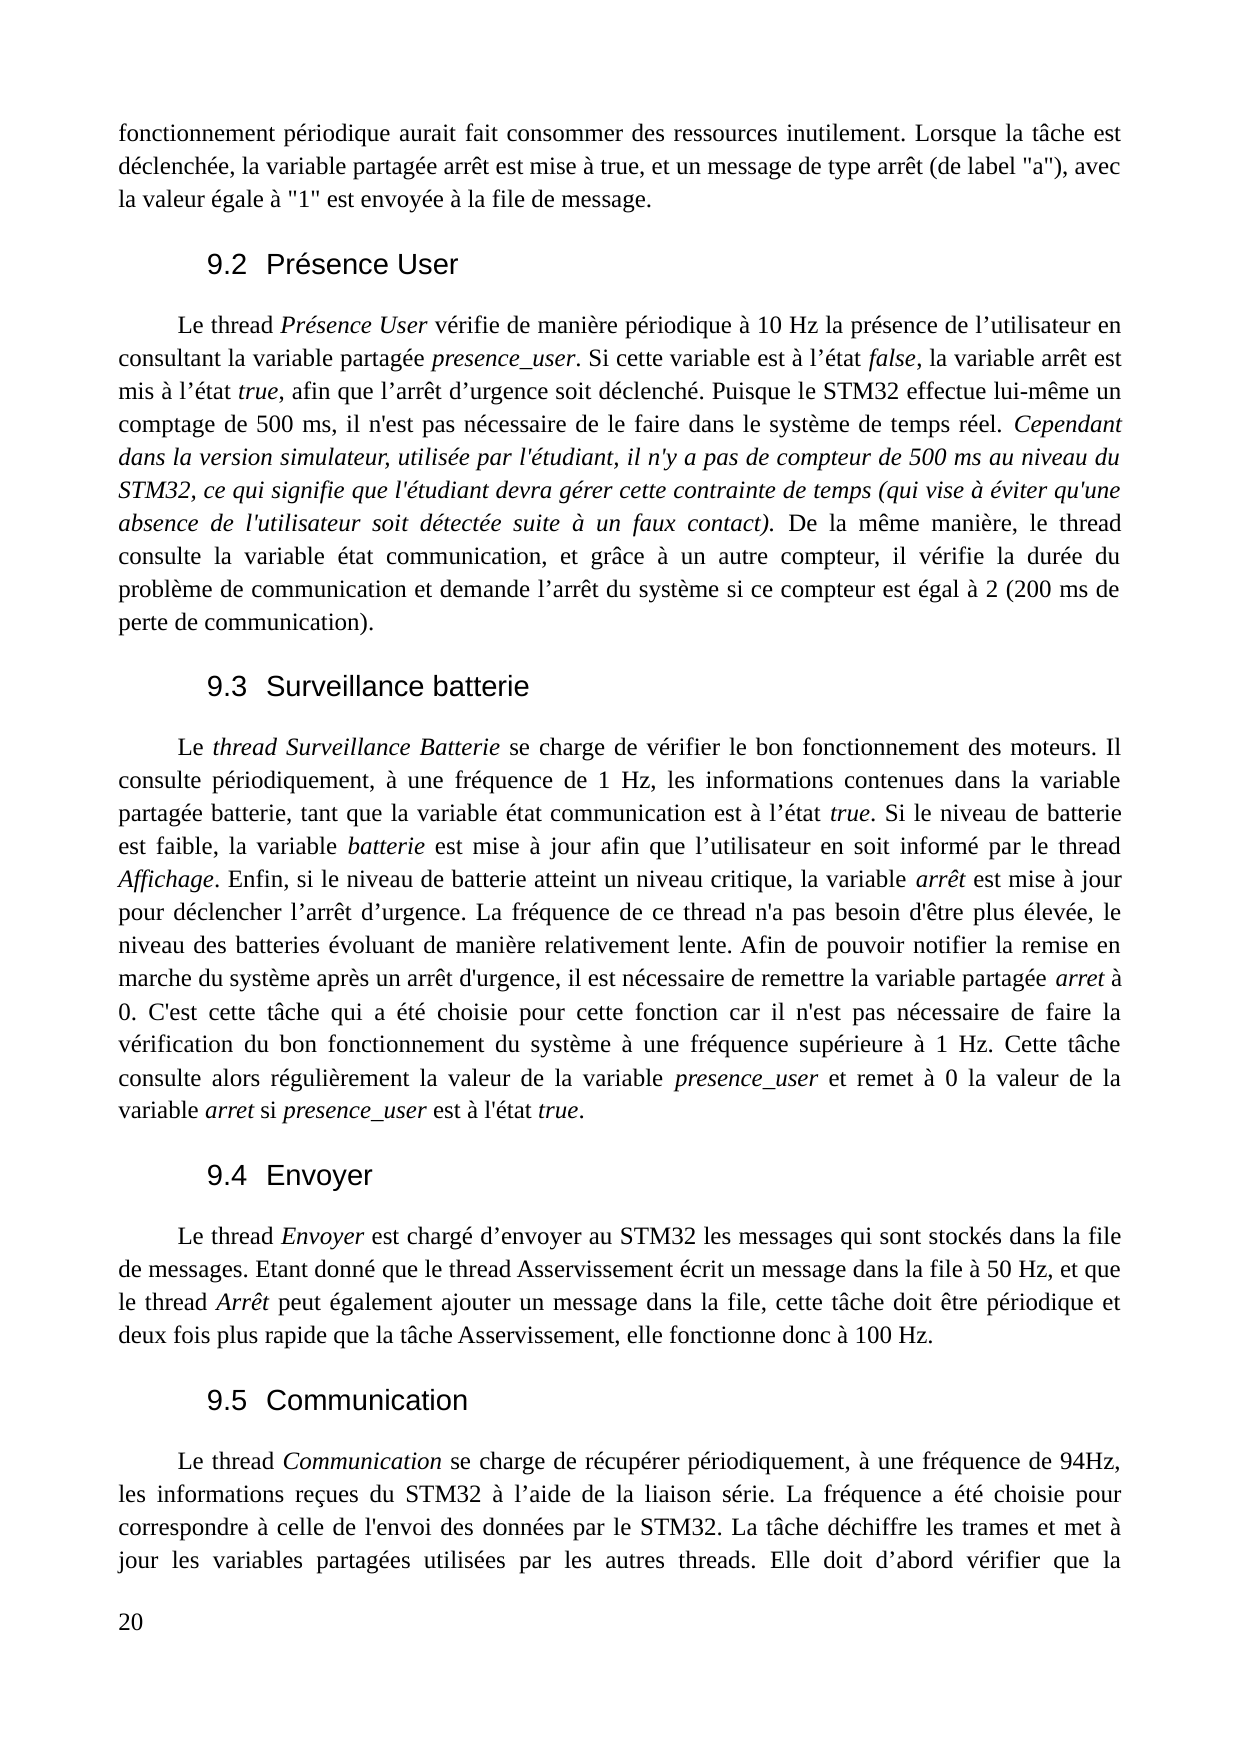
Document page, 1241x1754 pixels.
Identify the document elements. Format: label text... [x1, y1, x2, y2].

text Le thread Surveillance Batterie se charge de vérifier le bon fonctionnement des moteurs. Il consulte périodiquement, à une fréquence de 1 Hz, les informations contenues dans la variable partagée batterie, tant que la variable état communication est à l’état true. Si le niveau de batterie est faible, la variable batterie est mise à jour afin que l’utilisateur en soit informé par le thread Affichage. Enfin, si le niveau de batterie atteint un niveau critique, la variable arrêt est mise à jour pour déclencher l’arrêt d’urgence. La fréquence de ce thread n'a pas besoin d'être plus élevée, le niveau des batteries évoluant de manière relativement lente. Afin de pouvoir notifier la remise en marche du système après un arrêt d'urgence, il est nécessaire de remettre la variable partagée arret à 0. C'est cette tâche qui a été choisie pour cette fonction car il n'est pas nécessaire de faire la vérification du bon fonctionnement du système à une fréquence supérieure à 1 Hz. Cette tâche consulte alors régulièrement la valeur de la variable presence_user et remet à 0 la valeur de la variable arret si presence_user est à l'état true. [118, 732, 1122, 1124]
subtitle Envoyer [118, 1158, 1122, 1192]
text Le thread Présence User vérifie de manière périodique à 10 Hz la présence de l’utilisateur en consultant la variable partagée presence_user. Si cette variable est à l’état false, la variable arrêt est mis à l’état true, afin que l’arrêt d’urgence soit déclenché. Puisque le STM32 effectue lui-même un comptage de 500 ms, il n'est pas nécessaire de le faire dans le système de temps réel. Cependant dans la version simulateur, utilisée par l'étudiant, il n'y a pas de compteur de 500 ms au niveau du STM32, ce qui signifie que l'étudiant devra gérer cette contrainte de temps (qui vise à éviter qu'une absence de l'utilisateur soit détectée suite à un faux contact). De la même manière, le thread consulte la variable état communication, et grâce à un autre compteur, il vérifie la durée du problème de communication et demande l’arrêt du système si ce compteur est égal à 2 (200 ms de perte de communication). [118, 310, 1122, 636]
text Le thread Envoyer est chargé d’envoyer au STM32 les messages qui sont stockés dans la file de messages. Etant donné que le thread Asservissement écrit un message dans la file à 50 Hz, et que le thread Arrêt peut également ajouter un message dans la file, cette tâche doit être périodique et deux fois plus rapide que la tâche Asservissement, elle fonctionne donc à 100 Hz. [118, 1221, 1122, 1349]
subtitle Surveillance batterie [118, 669, 1122, 703]
subtitle Communication [118, 1383, 1122, 1416]
text Le thread Communication se charge de récupérer périodiquement, à une fréquence de 94Hz, les informations reçues du STM32 à l’aide de la liaison série. La fréquence a été choisie pour correspondre à celle de l'envoi des données par le STM32. La tâche déchiffre les trames et met à jour les variables partagées utilisées par les autres threads. Elle doit d’abord vérifier que la [118, 1446, 1122, 1573]
text fonctionnement périodique aurait fait consommer des ressources inutilement. Lorsque la tâche est déclenchée, la variable partagée arrêt est mise à true, et un message de type arrêt (de label "a"), avec la valeur égale à "1" est envoyée à la file de message. [118, 118, 1122, 213]
subtitle Présence User [118, 247, 1122, 280]
